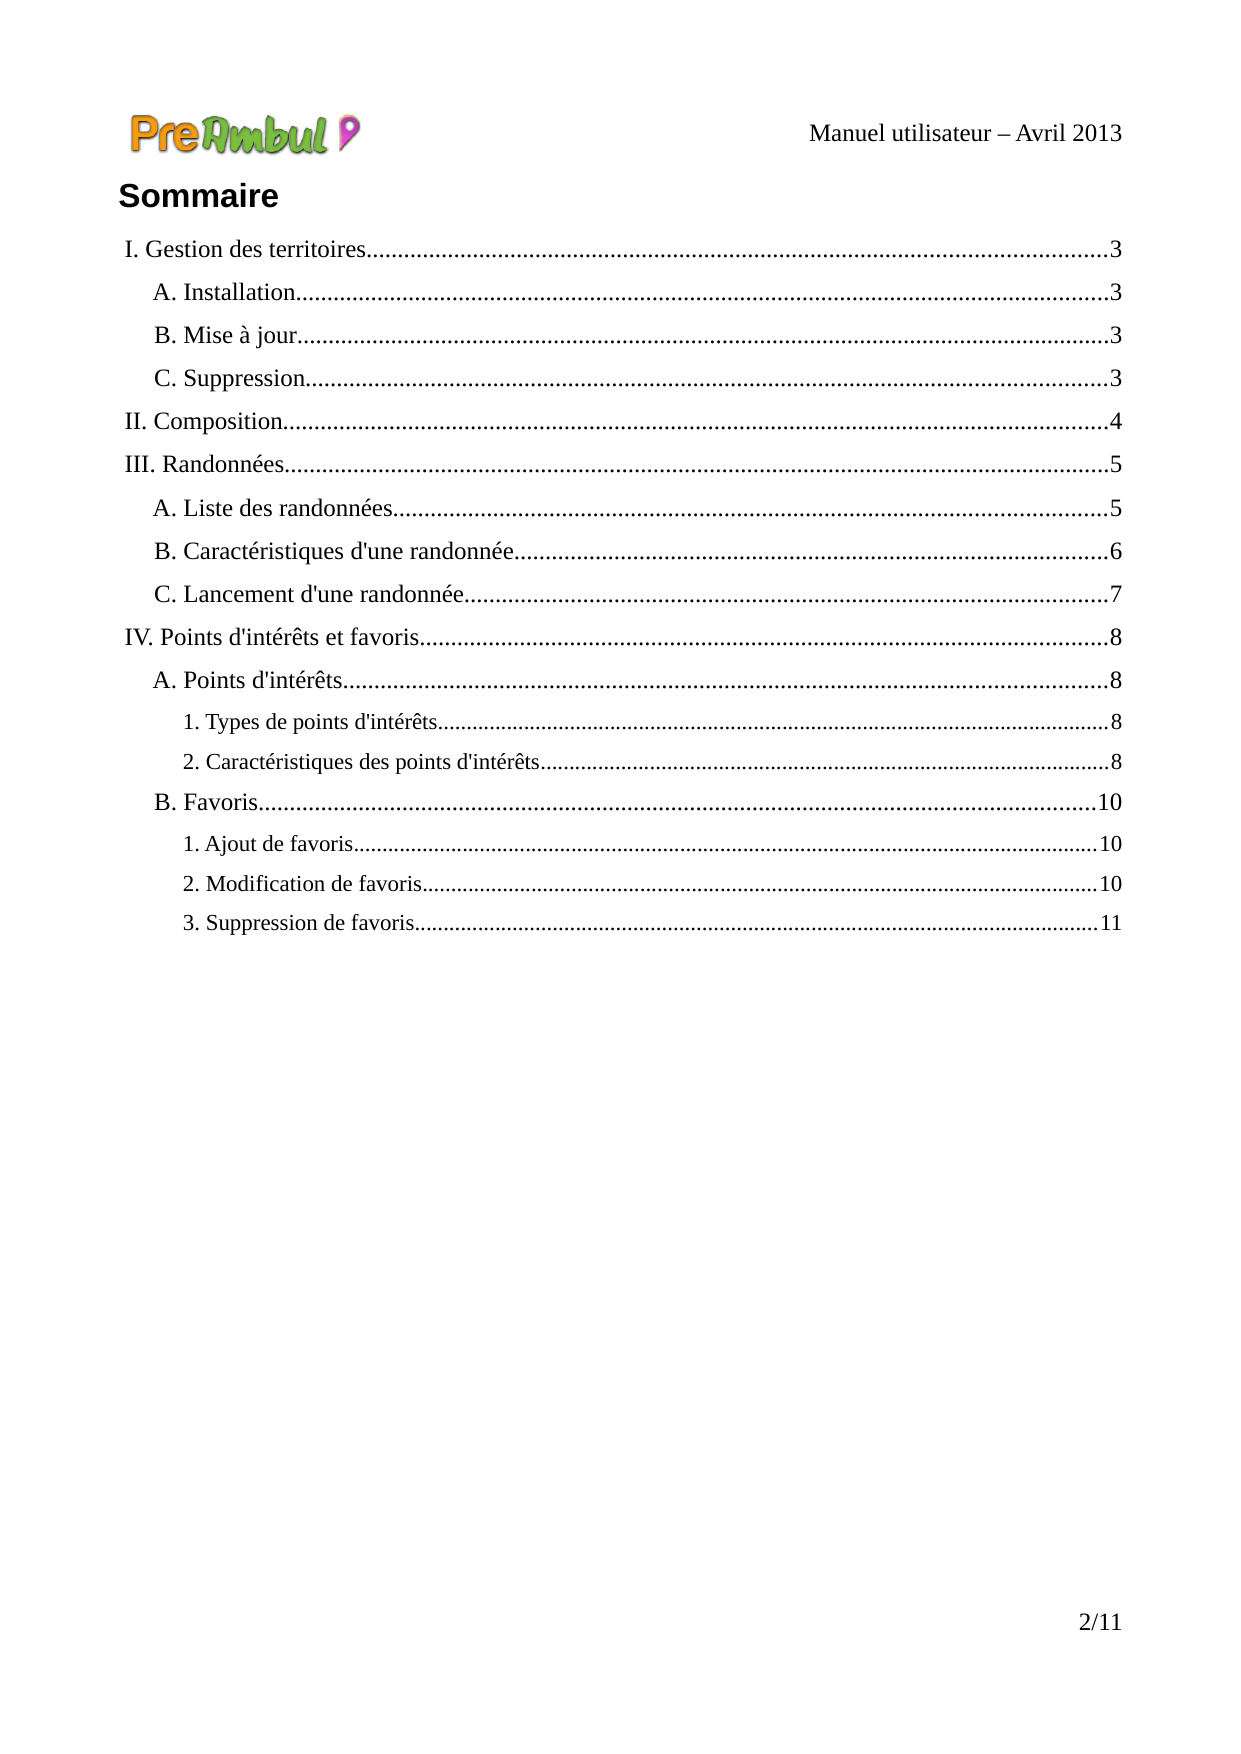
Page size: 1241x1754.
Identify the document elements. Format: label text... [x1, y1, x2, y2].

text C. Suppression 3 [148, 363, 1122, 392]
text 3. Suppression de favoris 11 [177, 909, 1122, 936]
text 2. Modification de favoris 10 [177, 870, 1122, 896]
text B. Mise à jour 3 [148, 320, 1122, 349]
text B. Favoris 10 [148, 787, 1122, 816]
text IV. Points d'intérêts et favoris 8 [118, 622, 1122, 651]
text C. Lancement d'une randonnée 7 [148, 579, 1122, 608]
text A. Installation 3 [148, 277, 1122, 306]
text 1. Ajout de favoris 10 [177, 830, 1122, 857]
text A. Liste des randonnées 5 [148, 493, 1122, 521]
text B. Caractéristiques d'une randonnée 6 [148, 536, 1122, 564]
text III. Randonnées 5 [118, 449, 1122, 478]
text A. Points d'intérêts 8 [148, 665, 1122, 694]
picture [118, 103, 371, 162]
subtitle Sommaire [118, 176, 1122, 215]
text 2. Caractéristiques des points d'intérêts 8 [177, 748, 1122, 774]
text I. Gestion des territoires 3 [118, 234, 1122, 263]
text II. Composition 4 [118, 406, 1122, 435]
text 1. Types de points d'intérêts 8 [177, 708, 1122, 735]
